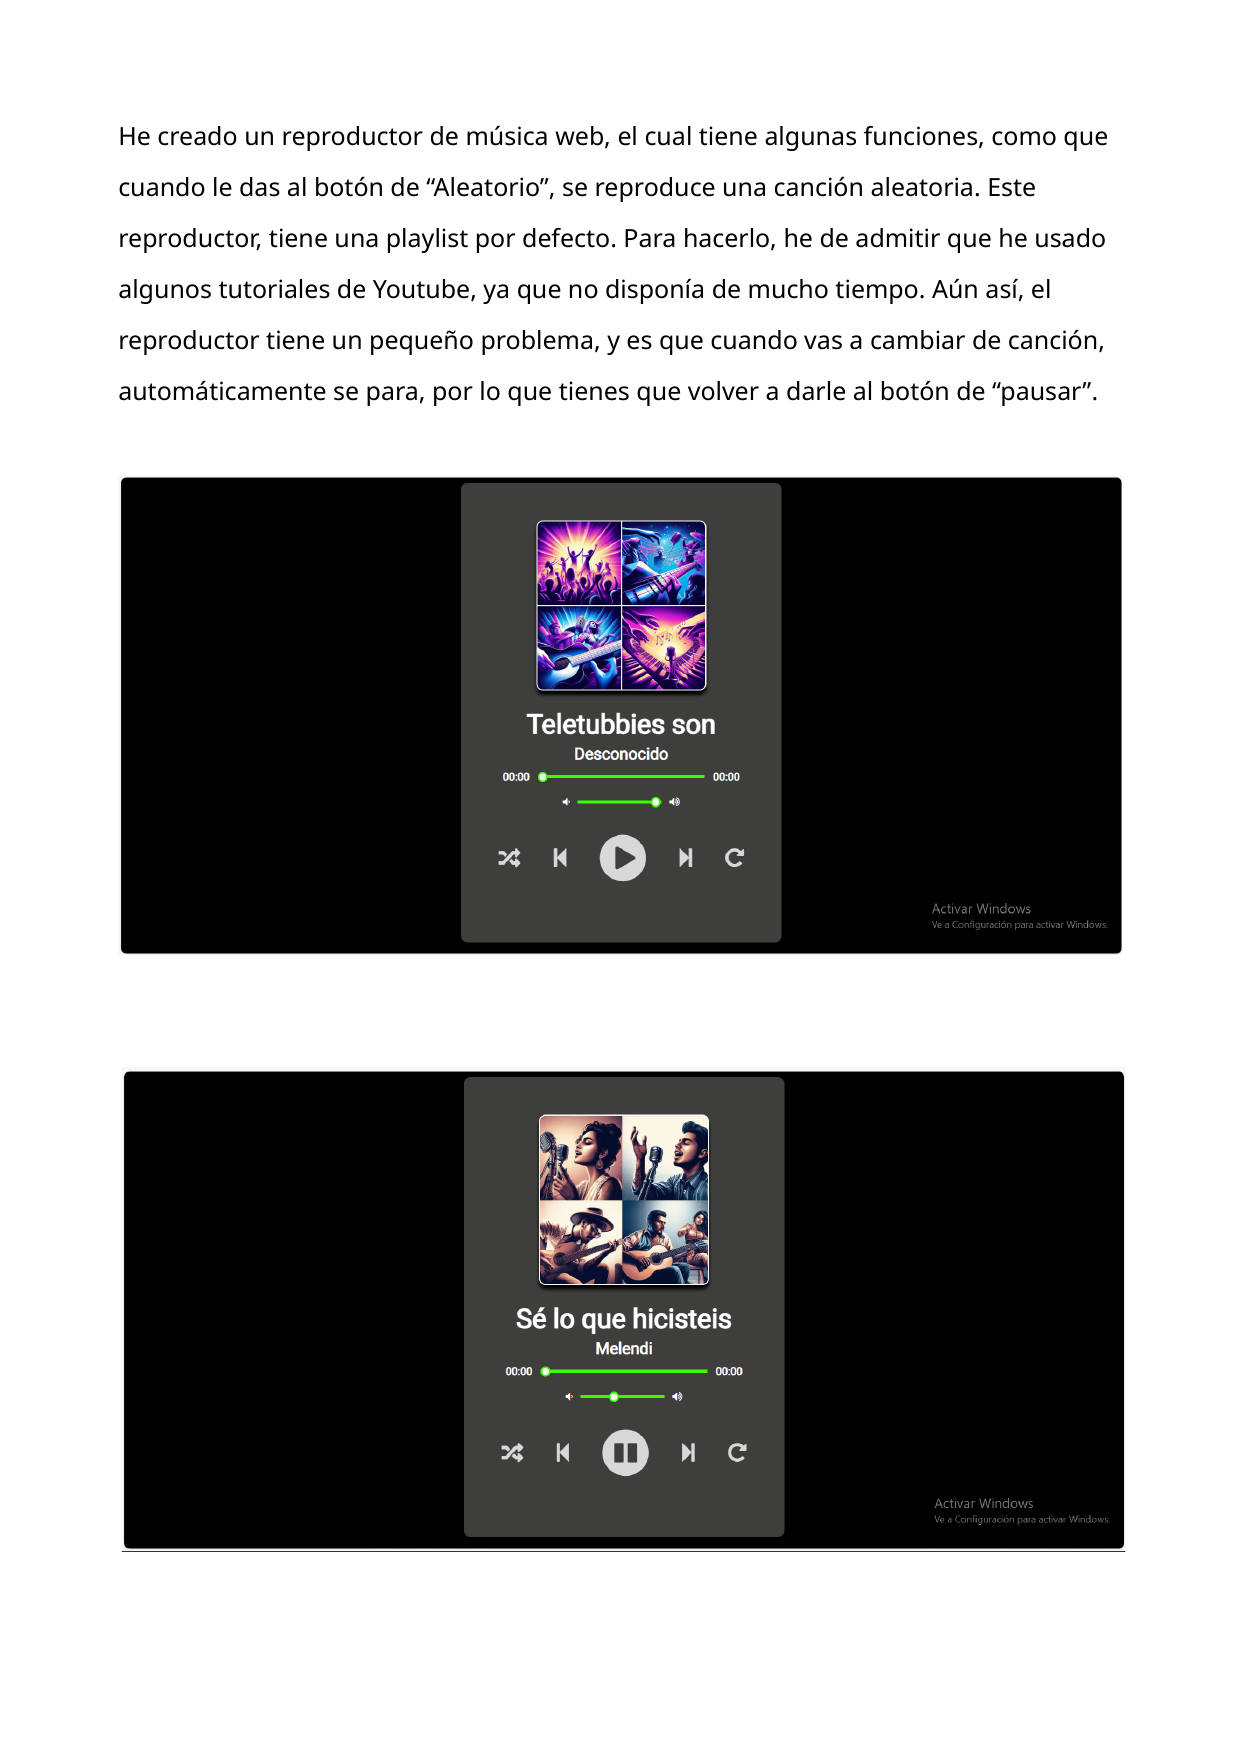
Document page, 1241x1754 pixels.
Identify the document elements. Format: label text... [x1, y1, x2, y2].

picture [118, 475, 1123, 955]
picture [121, 1067, 1126, 1552]
text He creado un reproductor de música web, el cual tiene algunas funciones, como que cuando le das al botón de “Aleatorio”, se reproduce una canción aleatoria. Este reproductor, tiene una playlist por defecto. Para hacerlo, he de admitir que he usado algunos tutoriales de Youtube, ya que no disponía de mucho tiempo. Aún así, el reproductor tiene un pequeño problema, y es que cuando vas a cambiar de canción, automáticamente se para, por lo que tienes que volver a darle al botón de “pausar”. [118, 118, 1122, 407]
